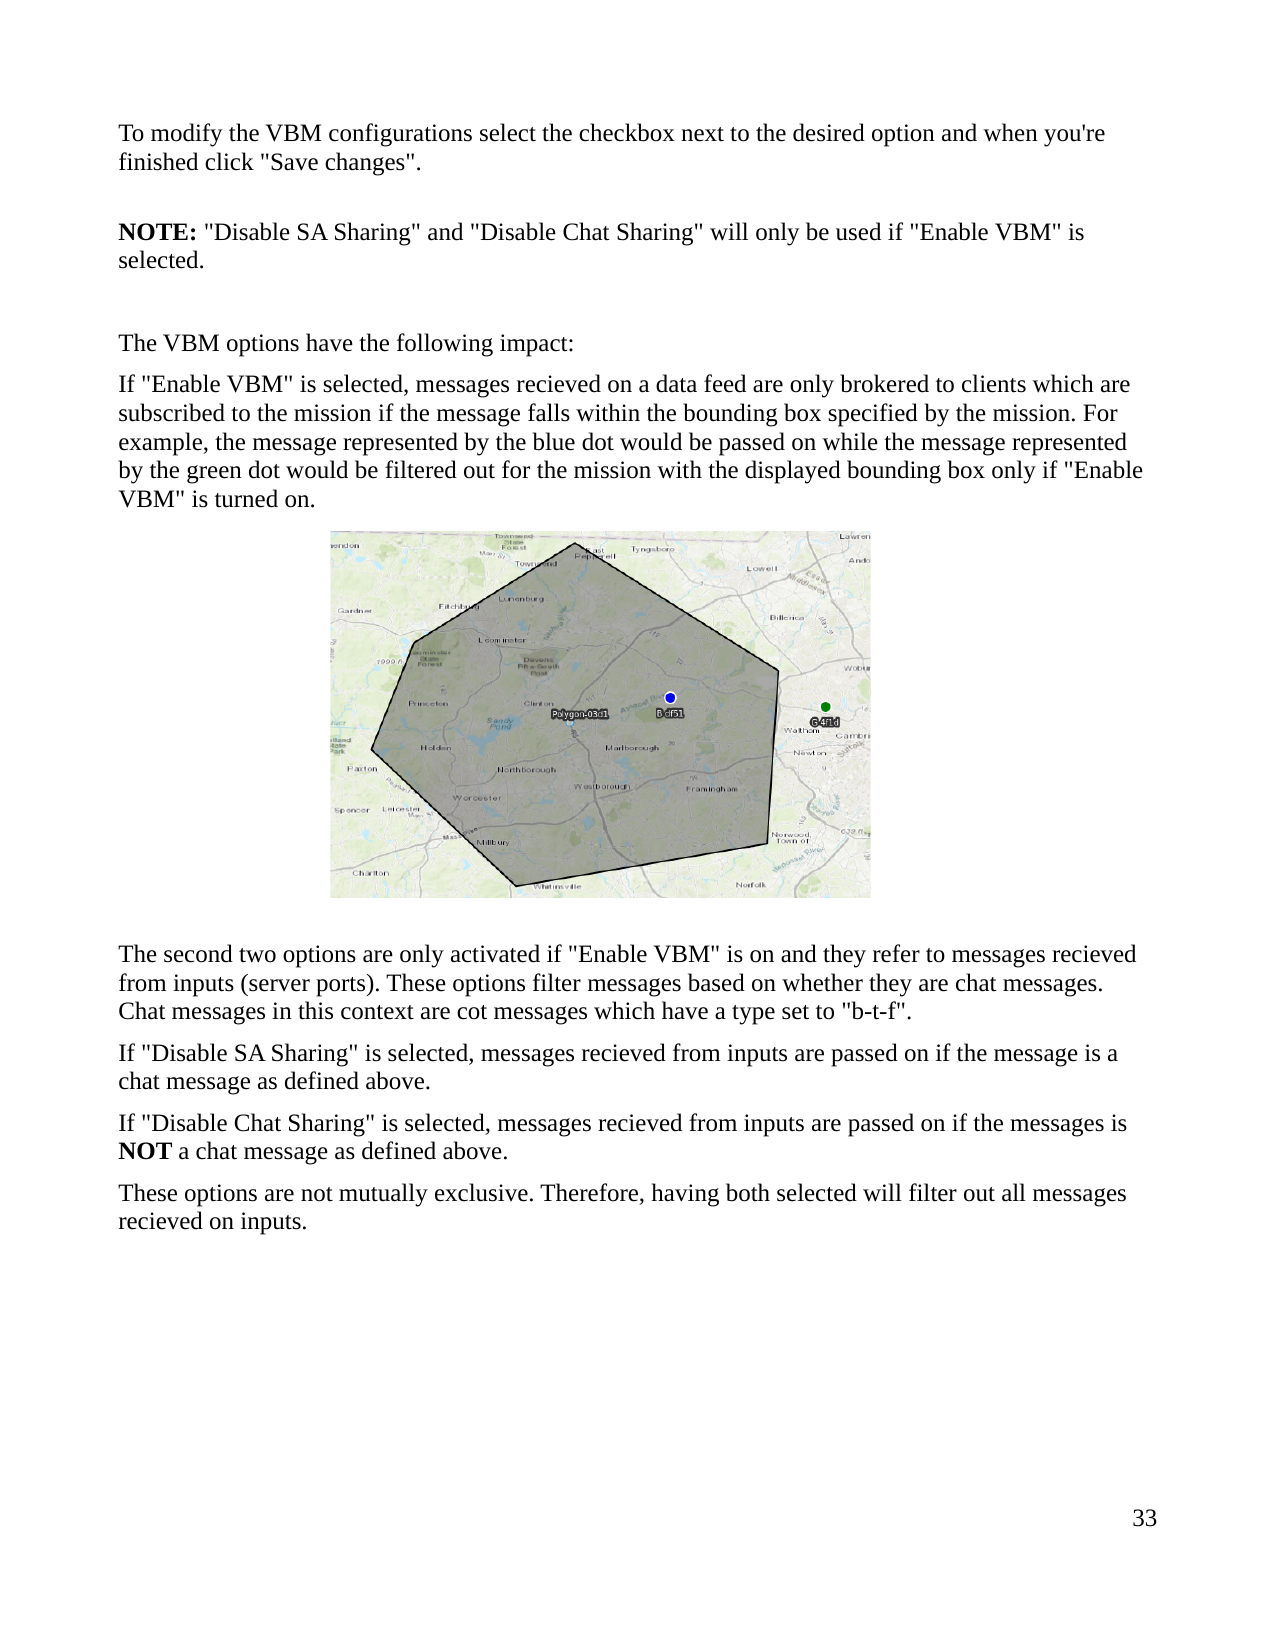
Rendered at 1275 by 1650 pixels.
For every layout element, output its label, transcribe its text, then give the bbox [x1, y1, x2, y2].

text The VBM options have the following impact: [118, 328, 1157, 357]
picture [330, 531, 871, 898]
text To modify the VBM configurations select the checkbox next to the desired option and when you're finished click "Save changes". [118, 118, 1157, 176]
text If "Disable Chat Sharing" is selected, messages recieved from inputs are passed on if the messages is NOT a chat message as defined above. [118, 1108, 1157, 1165]
text These options are not mutually exclusive. Therefore, having both selected will filter out all messages recieved on inputs. [118, 1178, 1157, 1235]
text The second two options are only activated if "Enable VBM" is on and they refer to messages recieved from inputs (server ports). These options filter messages based on whether they are chat messages. Chat messages in this context are cot messages which have a type set to "b-t-f". [118, 939, 1157, 1025]
text NOTE: "Disable SA Sharing" and "Disable Chat Sharing" will only be used if "Enable VBM" is selected. [118, 217, 1157, 274]
text If "Disable SA Sharing" is selected, messages recieved from inputs are passed on if the message is a chat message as defined above. [118, 1038, 1157, 1095]
text If "Enable VBM" is selected, messages recieved on a data feed are only brokered to clients which are subscribed to the mission if the message falls within the bounding box specified by the mission. For example, the message represented by the blue dot would be passed on while the message represented by the green dot would be filtered out for the mission with the displayed bounding box only if "Enable VBM" is turned on. [118, 369, 1157, 513]
